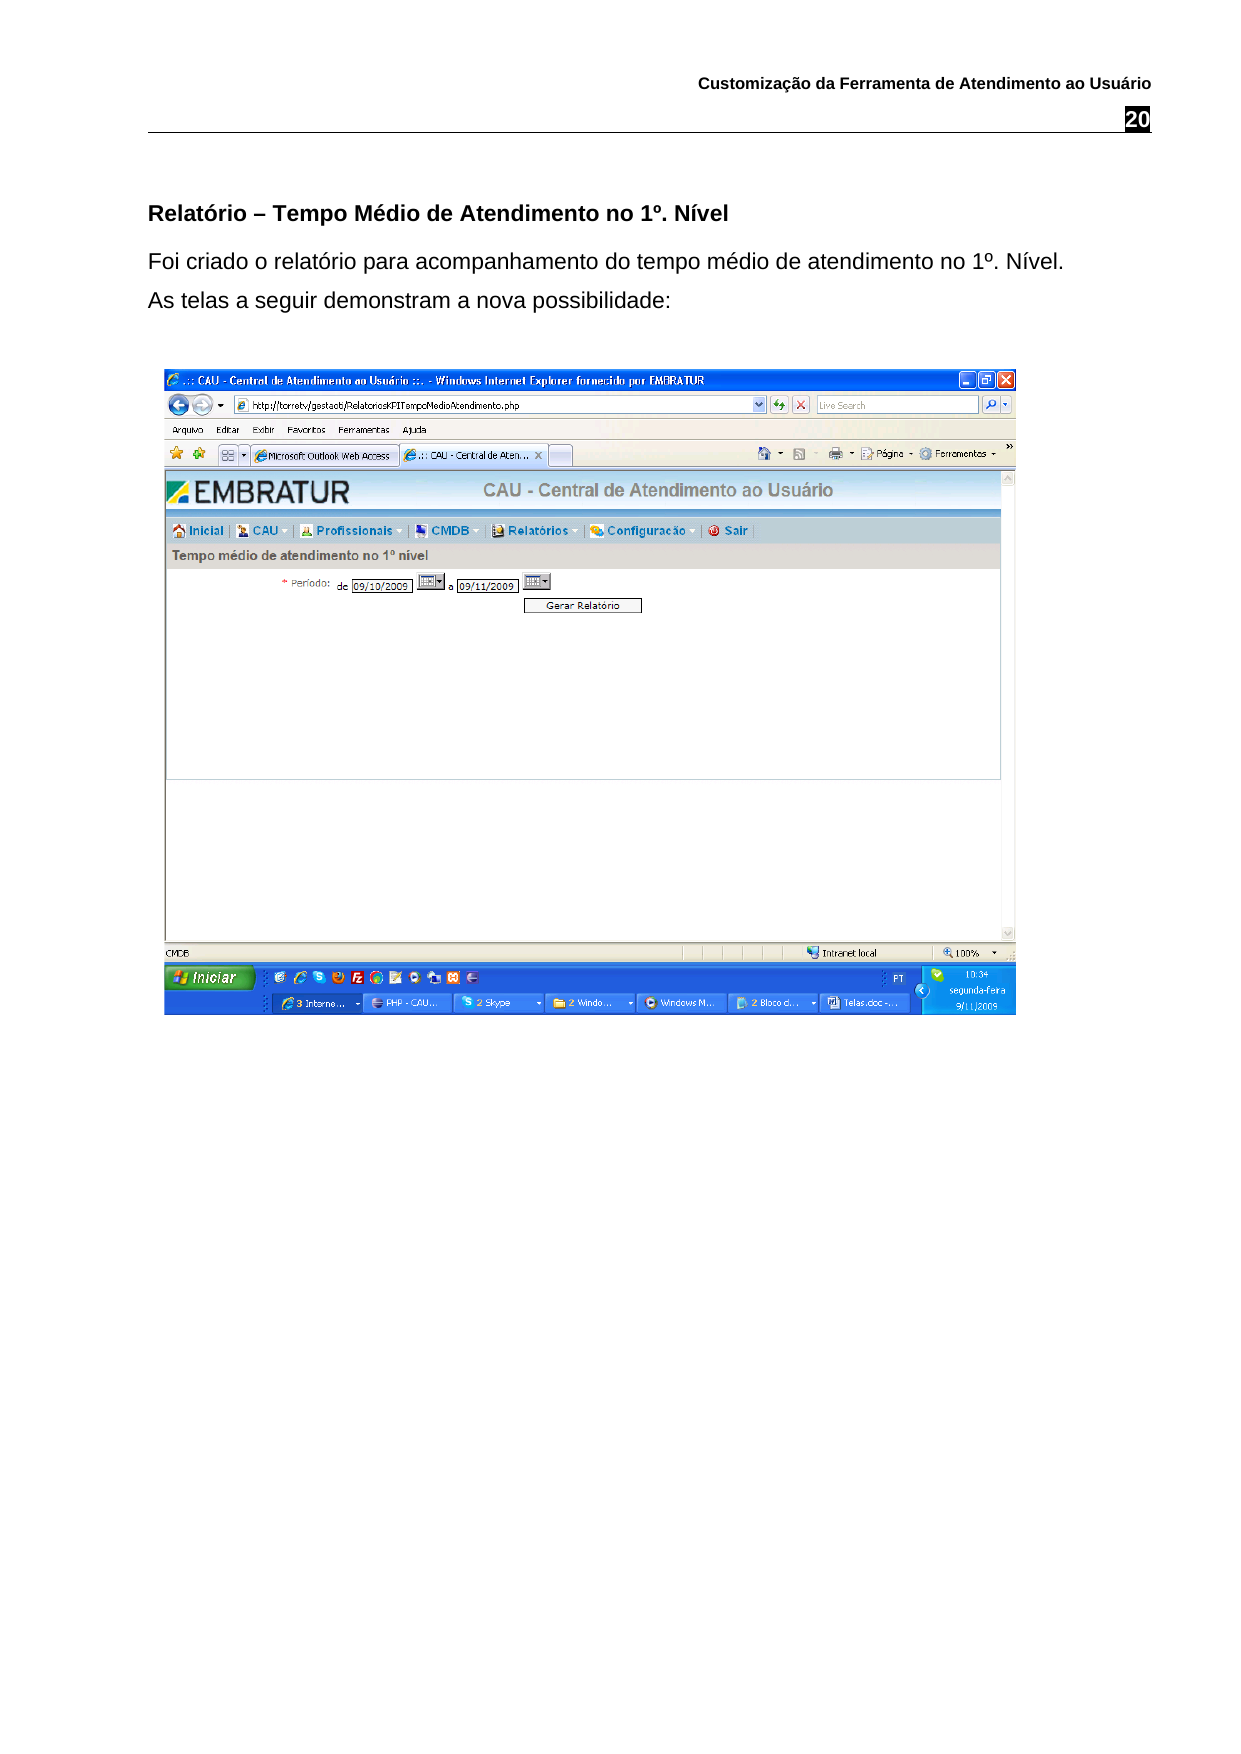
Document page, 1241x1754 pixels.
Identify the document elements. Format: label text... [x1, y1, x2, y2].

text Foi criado o relatório para acompanhamento do tempo médio de atendimento no 1º. Nível. [148, 248, 1152, 274]
subtitle Relatório – Tempo Médio de Atendimento no 1º. Nível [148, 200, 1152, 248]
text As telas a seguir demonstram a nova possibilidade: [148, 287, 1152, 314]
picture [164, 369, 1016, 1015]
